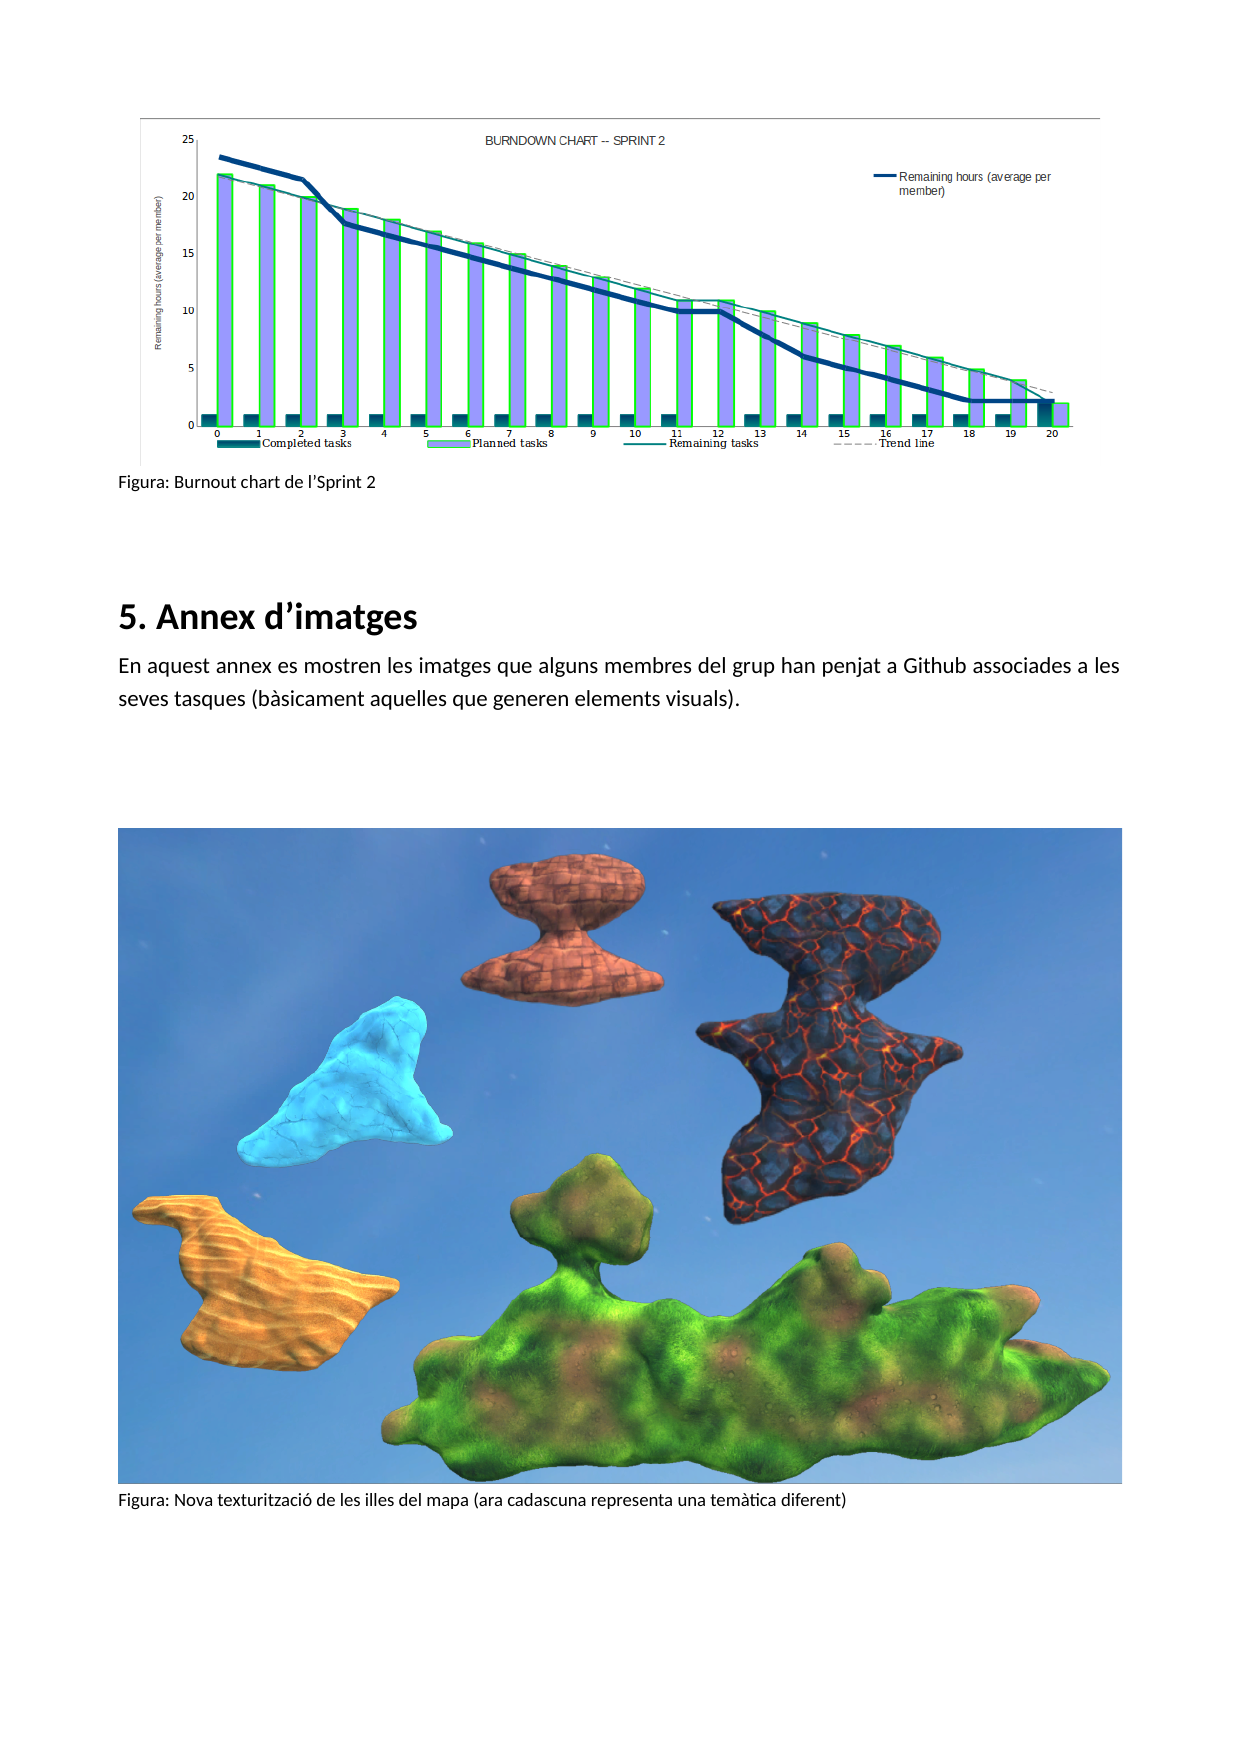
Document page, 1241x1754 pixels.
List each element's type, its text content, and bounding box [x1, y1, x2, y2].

text En aquest annex es mostren les imatges que alguns membres del grup han penjat a Github associades a les seves tasques (bàsicament aquelles que generen elements visuals). [118, 651, 1122, 713]
text Figura: Burnout chart de l’Sprint 2 [118, 118, 1122, 493]
subtitle 5. Annex d’imatges [118, 592, 1122, 638]
picture [140, 118, 1101, 466]
picture [118, 828, 1123, 1484]
text Figura: Nova texturització de les illes del mapa (ara cadascuna representa una temàtica diferent) [118, 1484, 1122, 1511]
